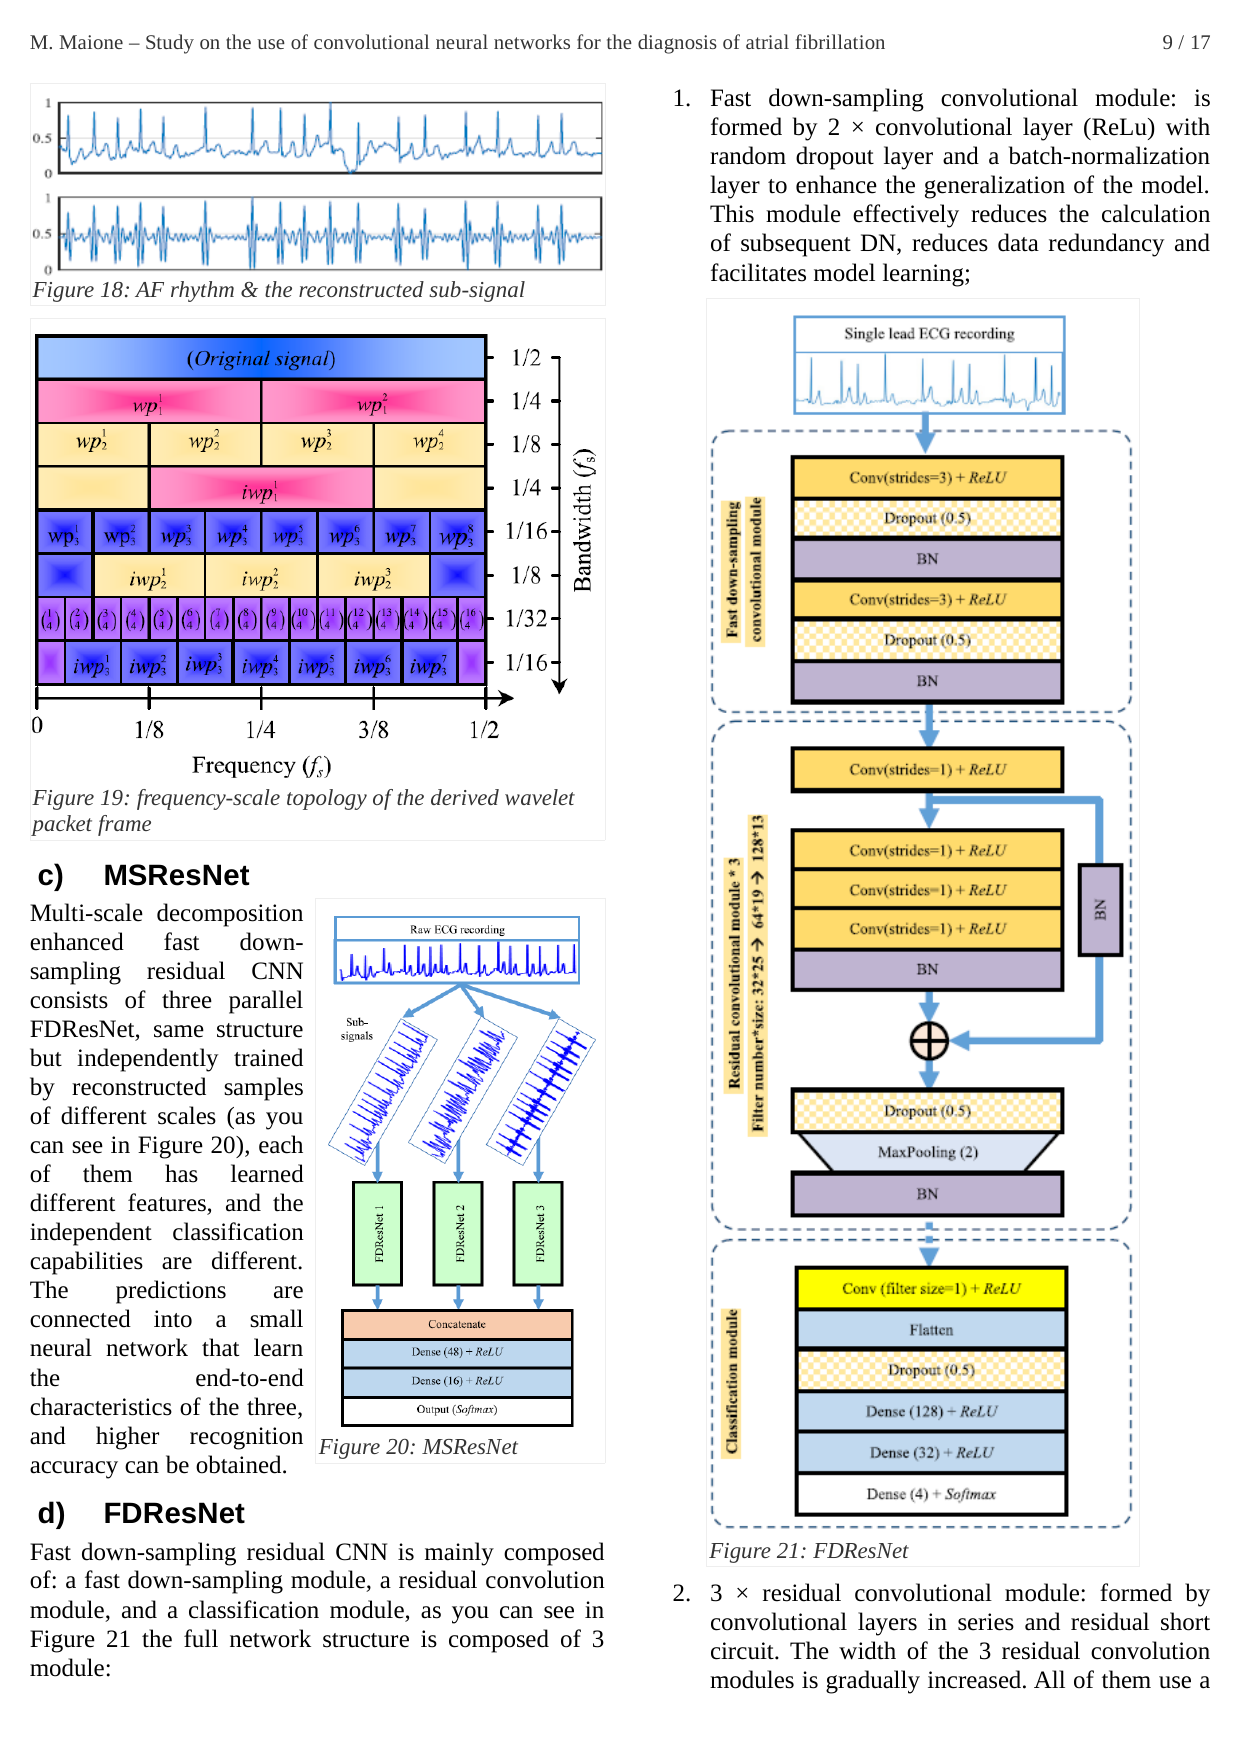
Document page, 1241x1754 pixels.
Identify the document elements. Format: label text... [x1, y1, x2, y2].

text Figure 19: frequency-scale topology of the derived wavelet packet frame [32, 784, 602, 837]
text Fast down-sampling residual CNN is mainly composed of: a fast down-sampling module, a residual convolution module, and a classification module, as you can see in Figure 21 the full network structure is composed of 3 module: [29, 1536, 605, 1682]
subtitle FDResNet [29, 1496, 605, 1530]
picture [32, 98, 603, 276]
list 3 × residual convolutional module: formed by convolutional layers in series and residual short circuit. The width of the 3 residual convolution modules is gradually increased. All of them use a [672, 1578, 1211, 1694]
text Figure 20: MSResNet [318, 1434, 602, 1460]
subtitle MSResNet [29, 857, 605, 891]
picture [709, 313, 1137, 1537]
picture [318, 912, 603, 1434]
text Multi-scale decomposition enhanced fast down-sampling residual CNN consists of three parallel FDResNet, same structure but independently trained by reconstructed samples of different scales (as you can see in Figure 20), each of them has learned different features, and the independent classification capabilities are different. The predictions are connected into a small neural network that learn the end-to-end characteristics of the three, and higher recognition accuracy can be obtained. [29, 897, 605, 1479]
picture [32, 332, 603, 784]
text Figure 21: FDResNet [709, 1537, 1136, 1563]
text Figure 18: AF rhythm & the reconstructed sub-signal [32, 276, 602, 303]
list Fast down-sampling convolutional module: is formed by 2 × convolutional layer (ReLu) with random dropout layer and a batch-normalization layer to enhance the generalization of the model. This module effectively reduces the calculation of subsequent DN, reduces data redundancy and facilitates model learning; [672, 83, 1211, 286]
